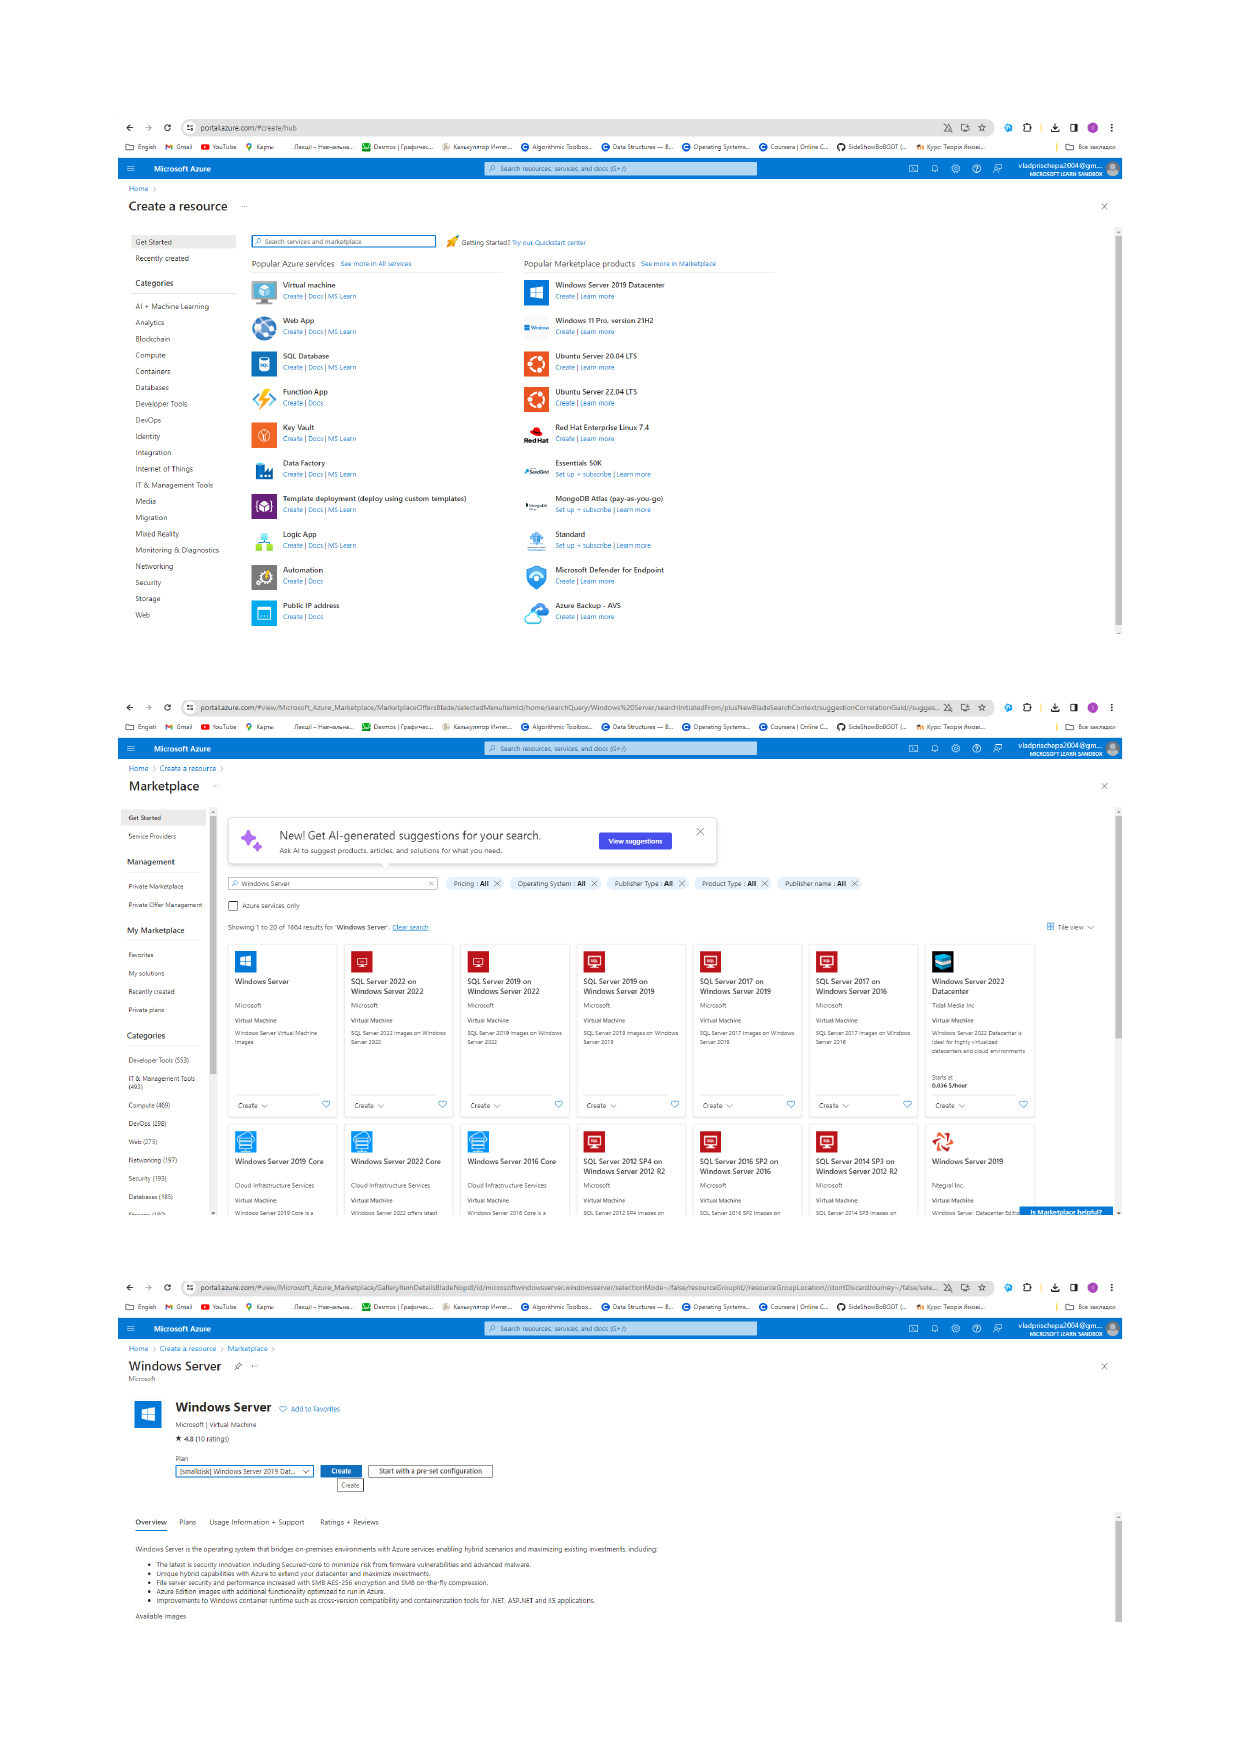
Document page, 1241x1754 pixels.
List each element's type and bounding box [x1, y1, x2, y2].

picture [118, 118, 1123, 634]
picture [118, 700, 1123, 1215]
picture [118, 1281, 1123, 1622]
